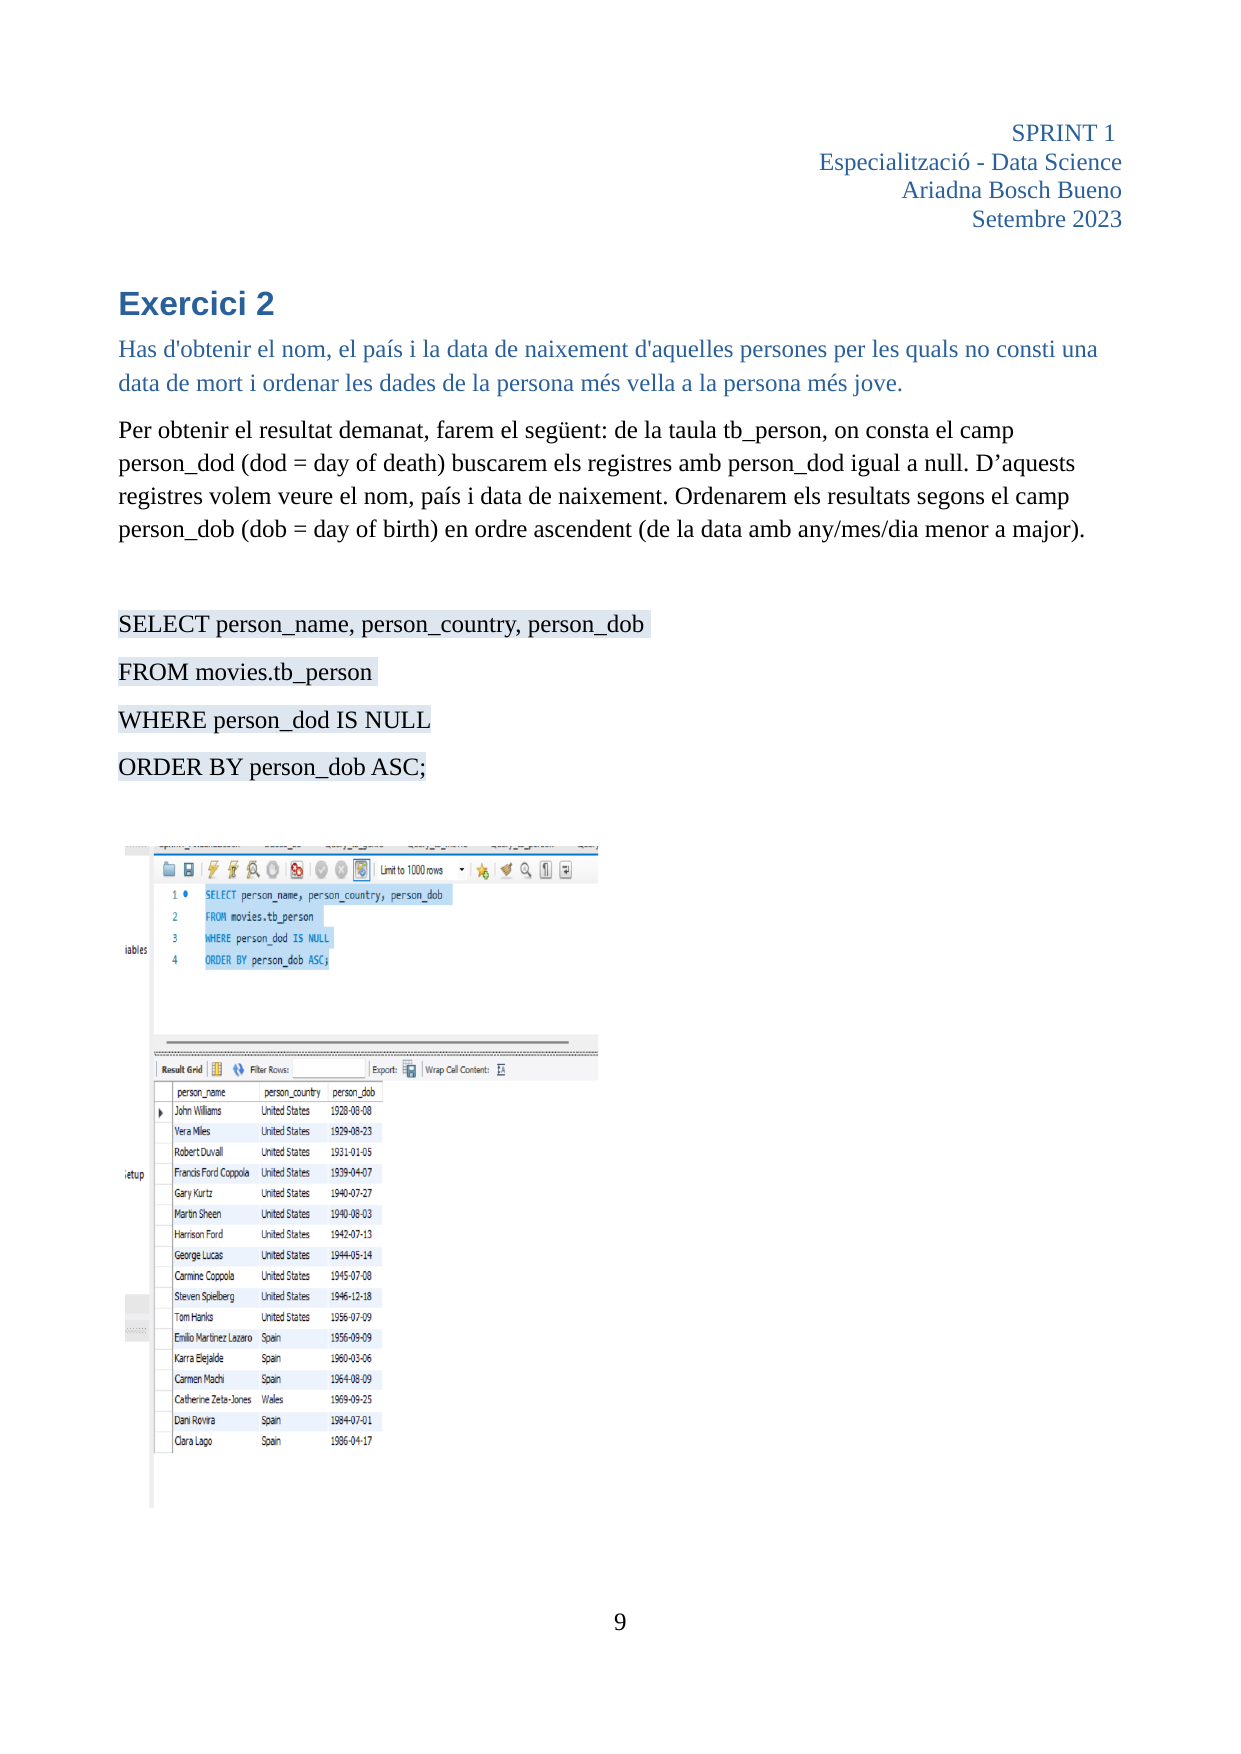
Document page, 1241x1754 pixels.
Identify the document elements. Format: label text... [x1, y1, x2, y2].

text Per obtenir el resultat demanat, farem el següent: de la taula tb_person, on consta el camp person_dod (dod = day of death) buscarem els registres amb person_dod igual a null. D’aquests registres volem veure el nom, país i data de naixement. Ordenarem els resultats segons el camp person_dob (dob = day of birth) en ordre ascendent (de la data amb any/mes/dia menor a major). [118, 415, 1122, 543]
subtitle Exercici 2 [118, 283, 1122, 322]
picture [125, 846, 282, 1508]
text SELECT person_name, person_country, person_dob [118, 609, 1122, 638]
text FROM movies.tb_person [118, 657, 1122, 686]
text Has d'obtenir el nom, el país i la data de naixement d'aquelles persones per les quals no consti una data de mort i ordenar les dades de la persona més vella a la persona més jove. [118, 334, 1122, 396]
text WHERE person_dod IS NULL [118, 705, 1122, 733]
text ORDER BY person_dob ASC; [118, 752, 1122, 781]
